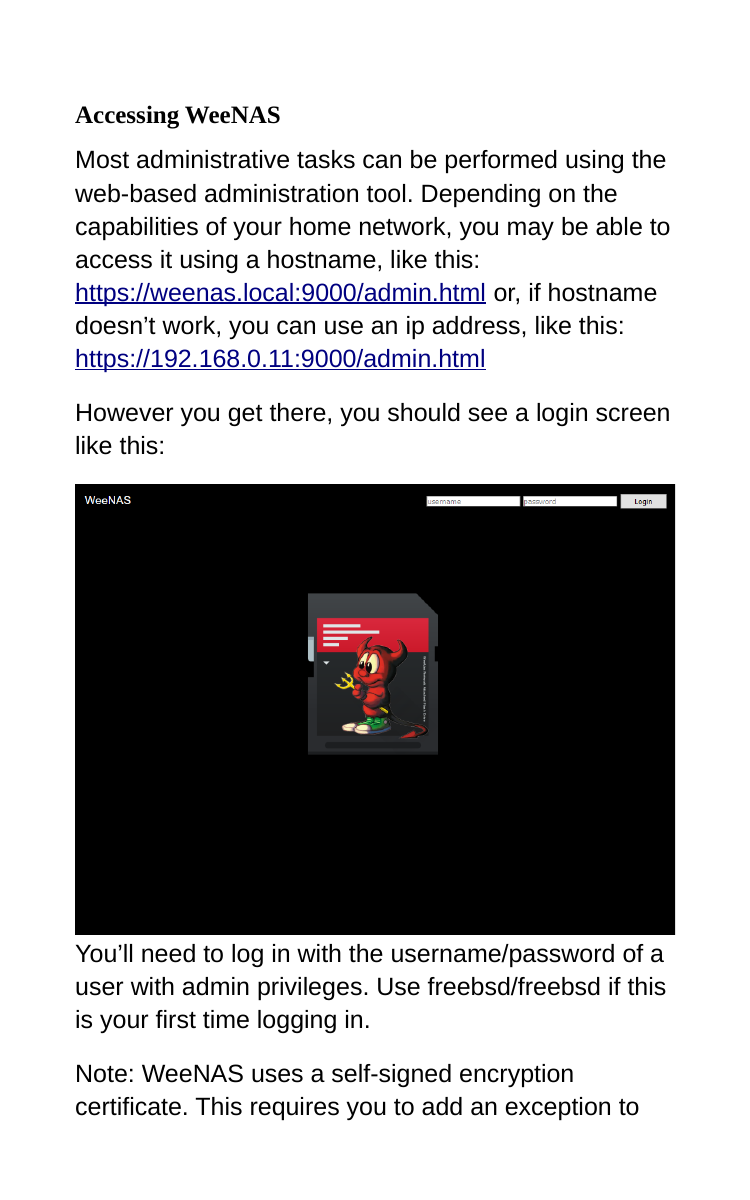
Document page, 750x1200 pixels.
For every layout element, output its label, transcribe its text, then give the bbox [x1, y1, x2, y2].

text Most administrative tasks can be performed using the web-based administration tool. Depending on the capabilities of your home network, you may be able to access it using a hostname, like this: https://weenas.local:9000/admin.html or, if hostname doesn’t work, you can use an ip address, like this: https://192.168.0.11:9000/admin.html [75, 146, 675, 372]
subtitle Accessing WeeNAS [75, 100, 675, 129]
text Note: WeeNAS uses a self-signed encryption certificate. This requires you to add an exception to [75, 1059, 675, 1121]
text However you get there, you should see a login screen like this: [75, 398, 675, 459]
picture [75, 484, 675, 935]
text You’ll need to log in with the username/password of a user with admin privileges. Use freebsd/freebsd if this is your first time logging in. [75, 935, 675, 1034]
